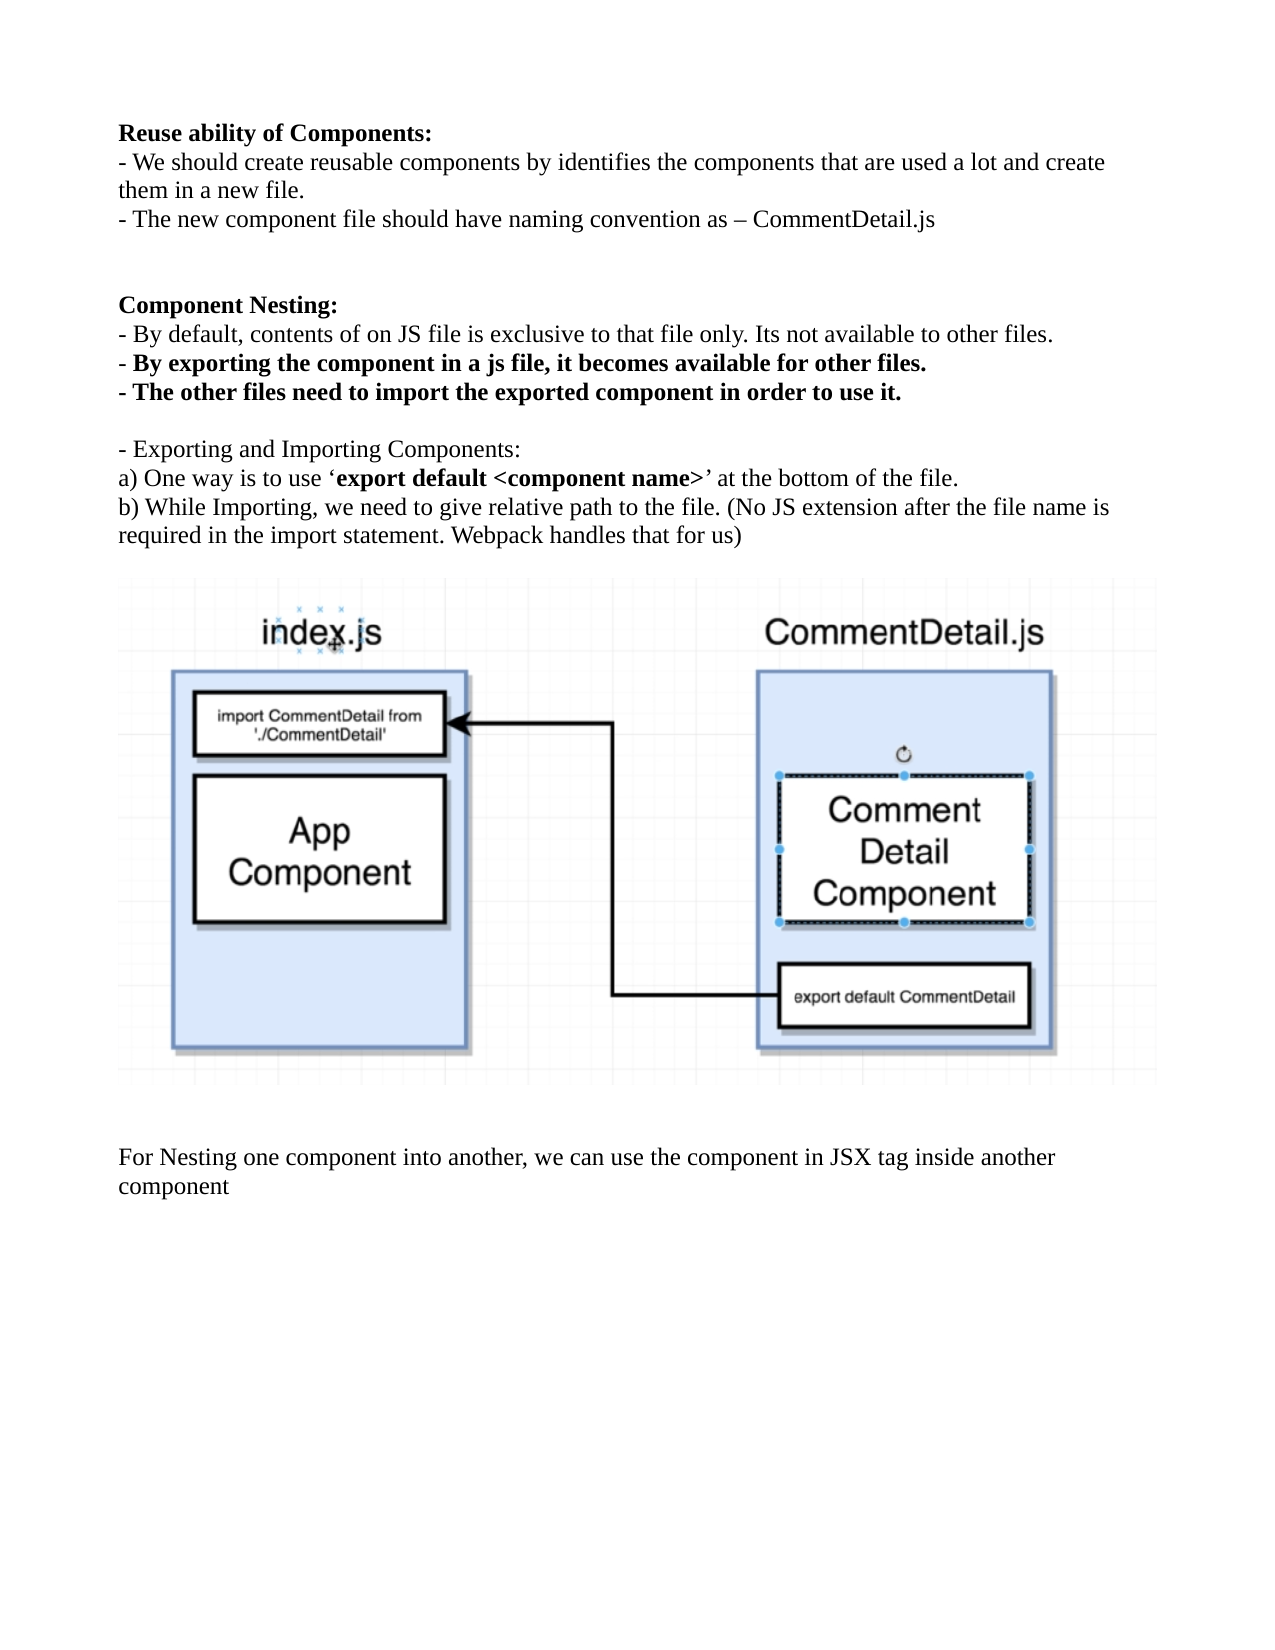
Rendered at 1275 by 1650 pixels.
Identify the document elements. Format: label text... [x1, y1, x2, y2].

text Reuse ability of Components: [118, 118, 1157, 147]
text - We should create reusable components by identifies the components that are used a lot and create them in a new file. [118, 147, 1157, 204]
text - By exporting the component in a js file, it becomes available for other files. [118, 348, 1157, 377]
text Component Nesting: [118, 291, 1157, 319]
text For Nesting one component into another, we can use the component in JSX tag inside another component [118, 1142, 1157, 1200]
text a) One way is to use ‘export default <component name>’ at the bottom of the file. [118, 463, 1157, 492]
text - By default, contents of on JS file is exclusive to that file only. Its not available to other files. [118, 319, 1157, 348]
text - The other files need to import the exported component in order to use it. [118, 377, 1157, 406]
text - Exporting and Importing Components: [118, 434, 1157, 463]
picture [118, 578, 1157, 1085]
text - The new component file should have naming convention as – CommentDetail.js [118, 204, 1157, 233]
text b) While Importing, we need to give relative path to the file. (No JS extension after the file name is required in the import statement. Webpack handles that for us) [118, 492, 1157, 549]
